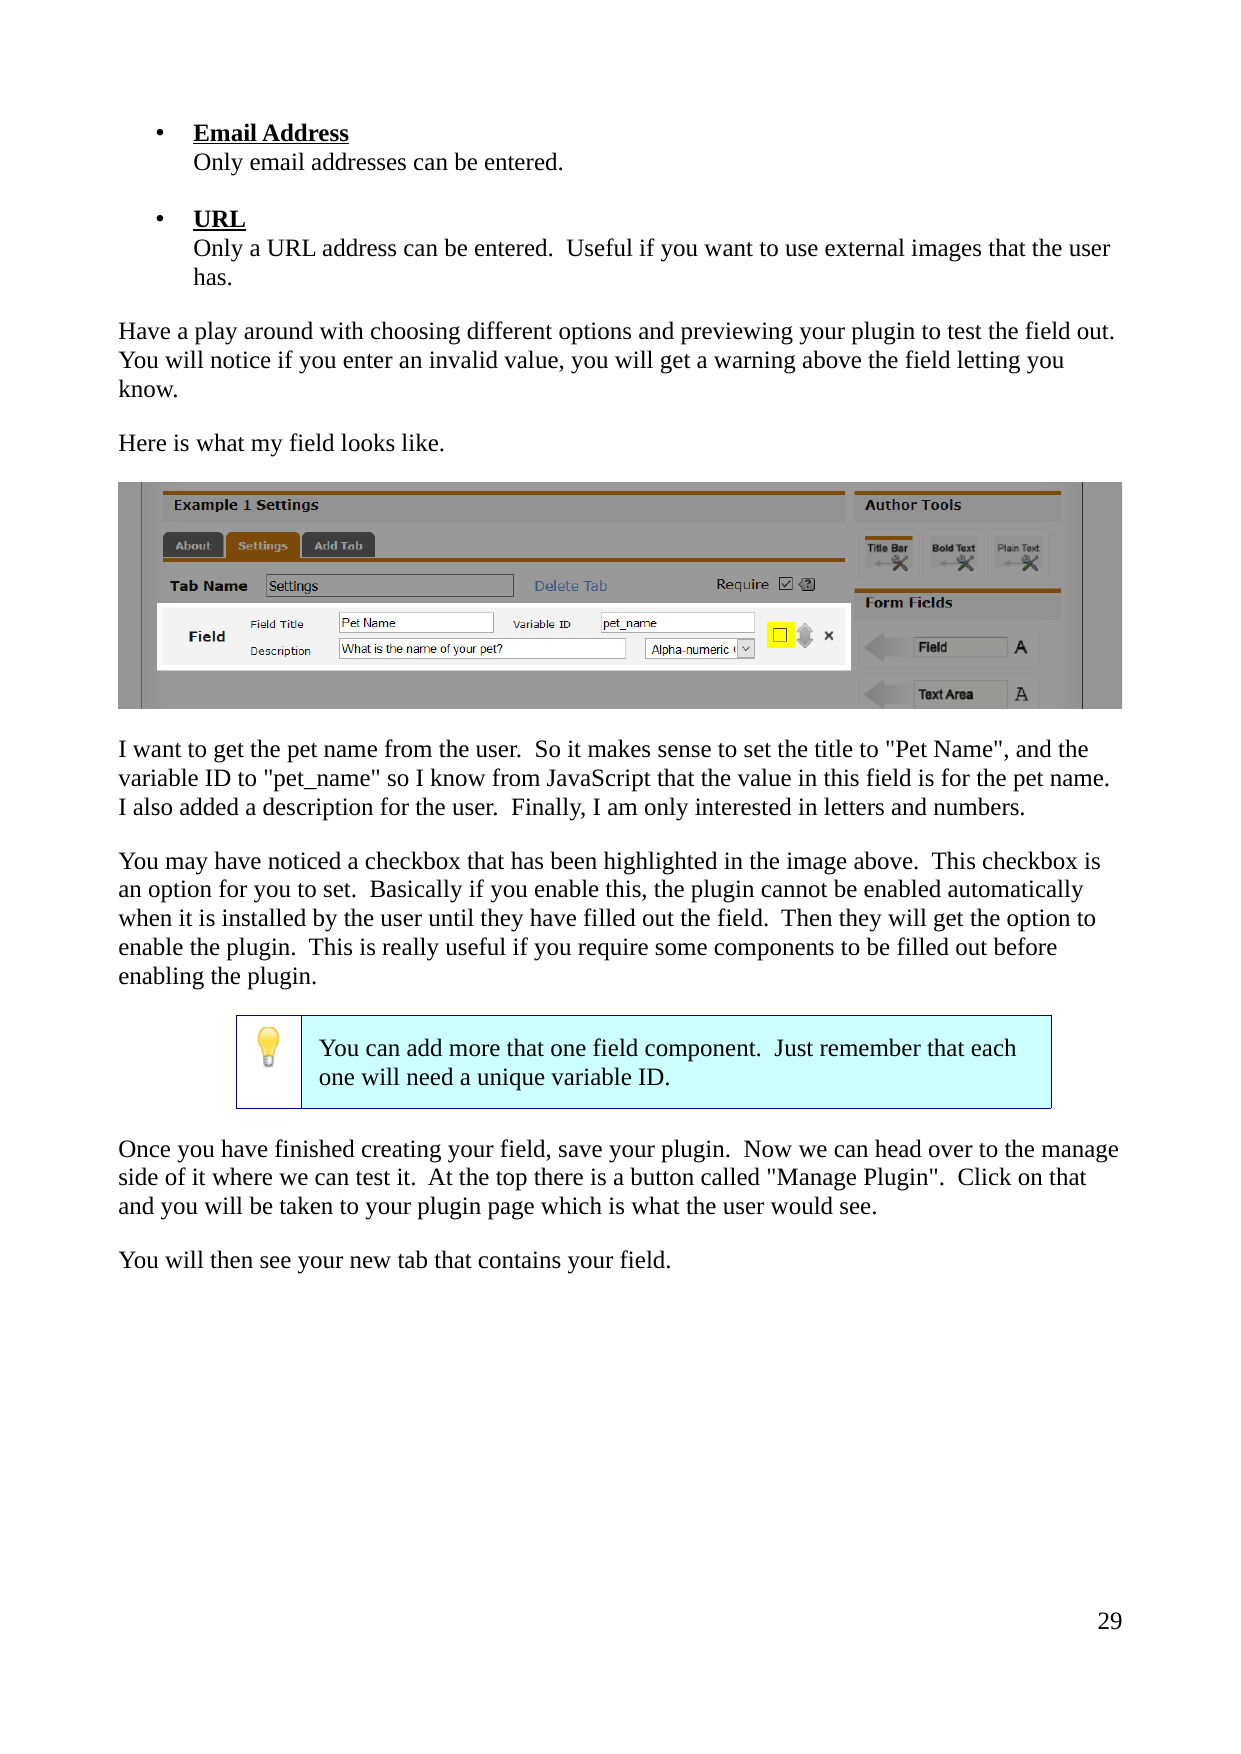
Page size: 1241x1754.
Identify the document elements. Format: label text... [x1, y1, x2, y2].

text You will then see your new tab that contains your field. [118, 1246, 1122, 1274]
table_header You can add more that one field component. Just remember that each one will need a unique variable ID. [302, 1016, 1051, 1108]
list Email Address Only email addresses can be entered. [156, 118, 1122, 204]
text You may have noticed a checkbox that has been highlighted in the image above. This checkbox is an option for you to set. Basically if you enable this, the plugin cannot be enabled automatically when it is installed by the user until they have filled out the field. Then they will get the option to enable the plugin. This is really useful if you require some components to be filled out before enabling the plugin. [118, 846, 1122, 989]
list URL Only a URL address can be entered. Useful if you want to use external images that the user has. [156, 204, 1122, 291]
text Once you have finished creating your field, save your plugin. Now we can head over to the manage side of it where we can test it. At the top there is a button called "Manage Plugin". Click on that and you will be taken to your plugin page which is what the user would see. [118, 1134, 1122, 1220]
text I want to get the pet name from the user. So it makes sense to set the title to "Pet Name", and the variable ID to "pet_name" so I know from JavaScript that the value in this field is for the pet name. I also added a description for the user. Finally, I am only interested in letters and numbers. [118, 734, 1122, 820]
text Here is what my field looks like. [118, 428, 1122, 457]
text Have a play around with choosing different options and previewing your plugin to test the field out. You will notice if you enter an invalid value, you will get a warning above the field letting you know. [118, 316, 1122, 402]
table_header [237, 1016, 301, 1108]
picture [251, 1027, 286, 1068]
picture [118, 482, 1123, 709]
